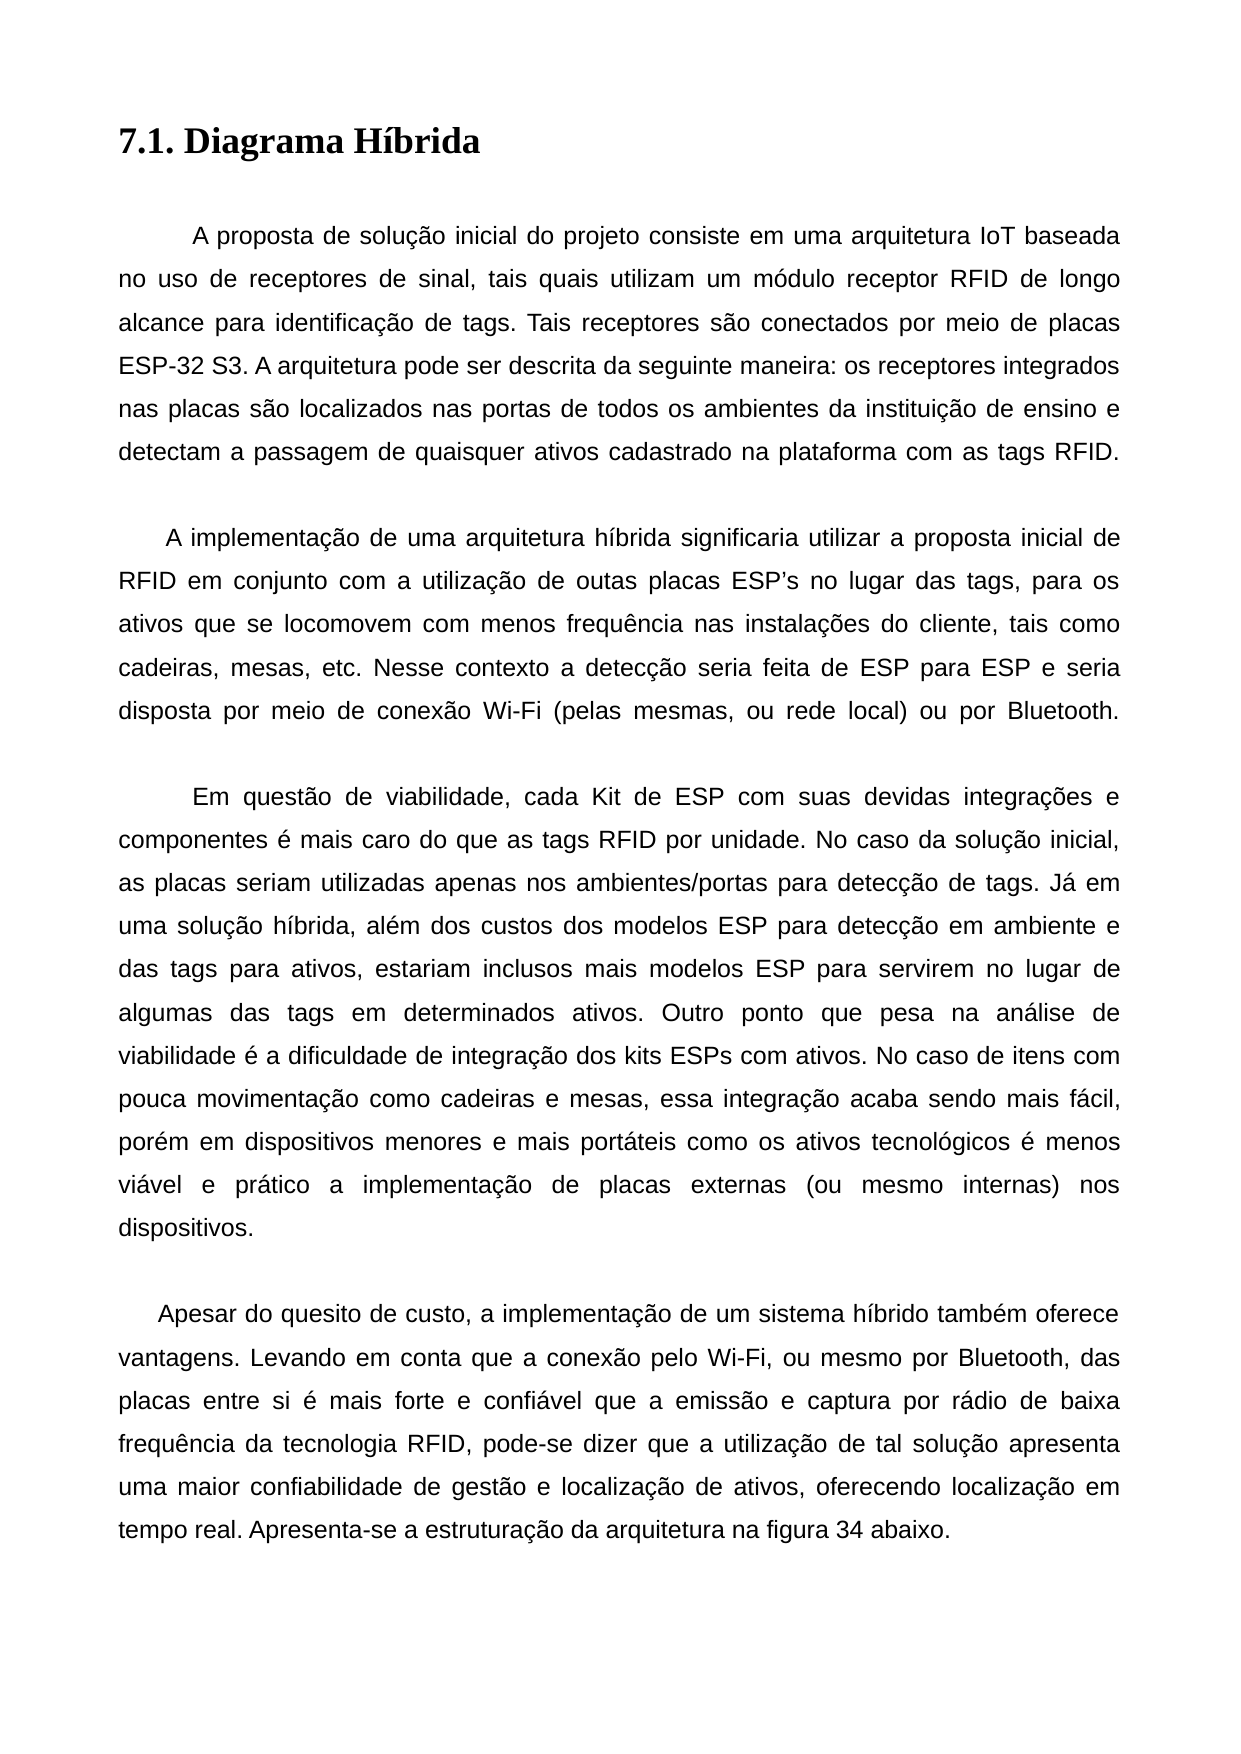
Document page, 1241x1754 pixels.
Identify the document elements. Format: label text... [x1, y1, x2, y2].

text A proposta de solução inicial do projeto consiste em uma arquitetura IoT baseada no uso de receptores de sinal, tais quais utilizam um módulo receptor RFID de longo alcance para identificação de tags. Tais receptores são conectados por meio de placas ESP-32 S3. A arquitetura pode ser descrita da seguinte maneira: os receptores integrados nas placas são localizados nas portas de todos os ambientes da instituição de ensino e detectam a passagem de quaisquer ativos cadastrado na plataforma com as tags RFID. A implementação de uma arquitetura híbrida significaria utilizar a proposta inicial de RFID em conjunto com a utilização de outas placas ESP’s no lugar das tags, para os ativos que se locomovem com menos frequência nas instalações do cliente, tais como cadeiras, mesas, etc. Nesse contexto a detecção seria feita de ESP para ESP e seria disposta por meio de conexão Wi-Fi (pelas mesmas, ou rede local) ou por Bluetooth. Em questão de viabilidade, cada Kit de ESP com suas devidas integrações e componentes é mais caro do que as tags RFID por unidade. No caso da solução inicial, as placas seriam utilizadas apenas nos ambientes/portas para detecção de tags. Já em uma solução híbrida, além dos custos dos modelos ESP para detecção em ambiente e das tags para ativos, estariam inclusos mais modelos ESP para servirem no lugar de algumas das tags em determinados ativos. Outro ponto que pesa na análise de viabilidade é a dificuldade de integração dos kits ESPs com ativos. No caso de itens com pouca movimentação como cadeiras e mesas, essa integração acaba sendo mais fácil, porém em dispositivos menores e mais portáteis como os ativos tecnológicos é menos viável e prático a implementação de placas externas (ou mesmo internas) nos dispositivos. Apesar do quesito de custo, a implementação de um sistema híbrido também oferece vantagens. Levando em conta que a conexão pelo Wi-Fi, ou mesmo por Bluetooth, das placas entre si é mais forte e confiável que a emissão e captura por rádio de baixa frequência da tecnologia RFID, pode-se dizer que a utilização de tal solução apresenta uma maior confiabilidade de gestão e localização de ativos, oferecendo localização em tempo real. Apresenta-se a estruturação da arquitetura na figura 34 abaixo. [118, 221, 1122, 1544]
subtitle 7.1. Diagrama Híbrida [118, 118, 1122, 161]
